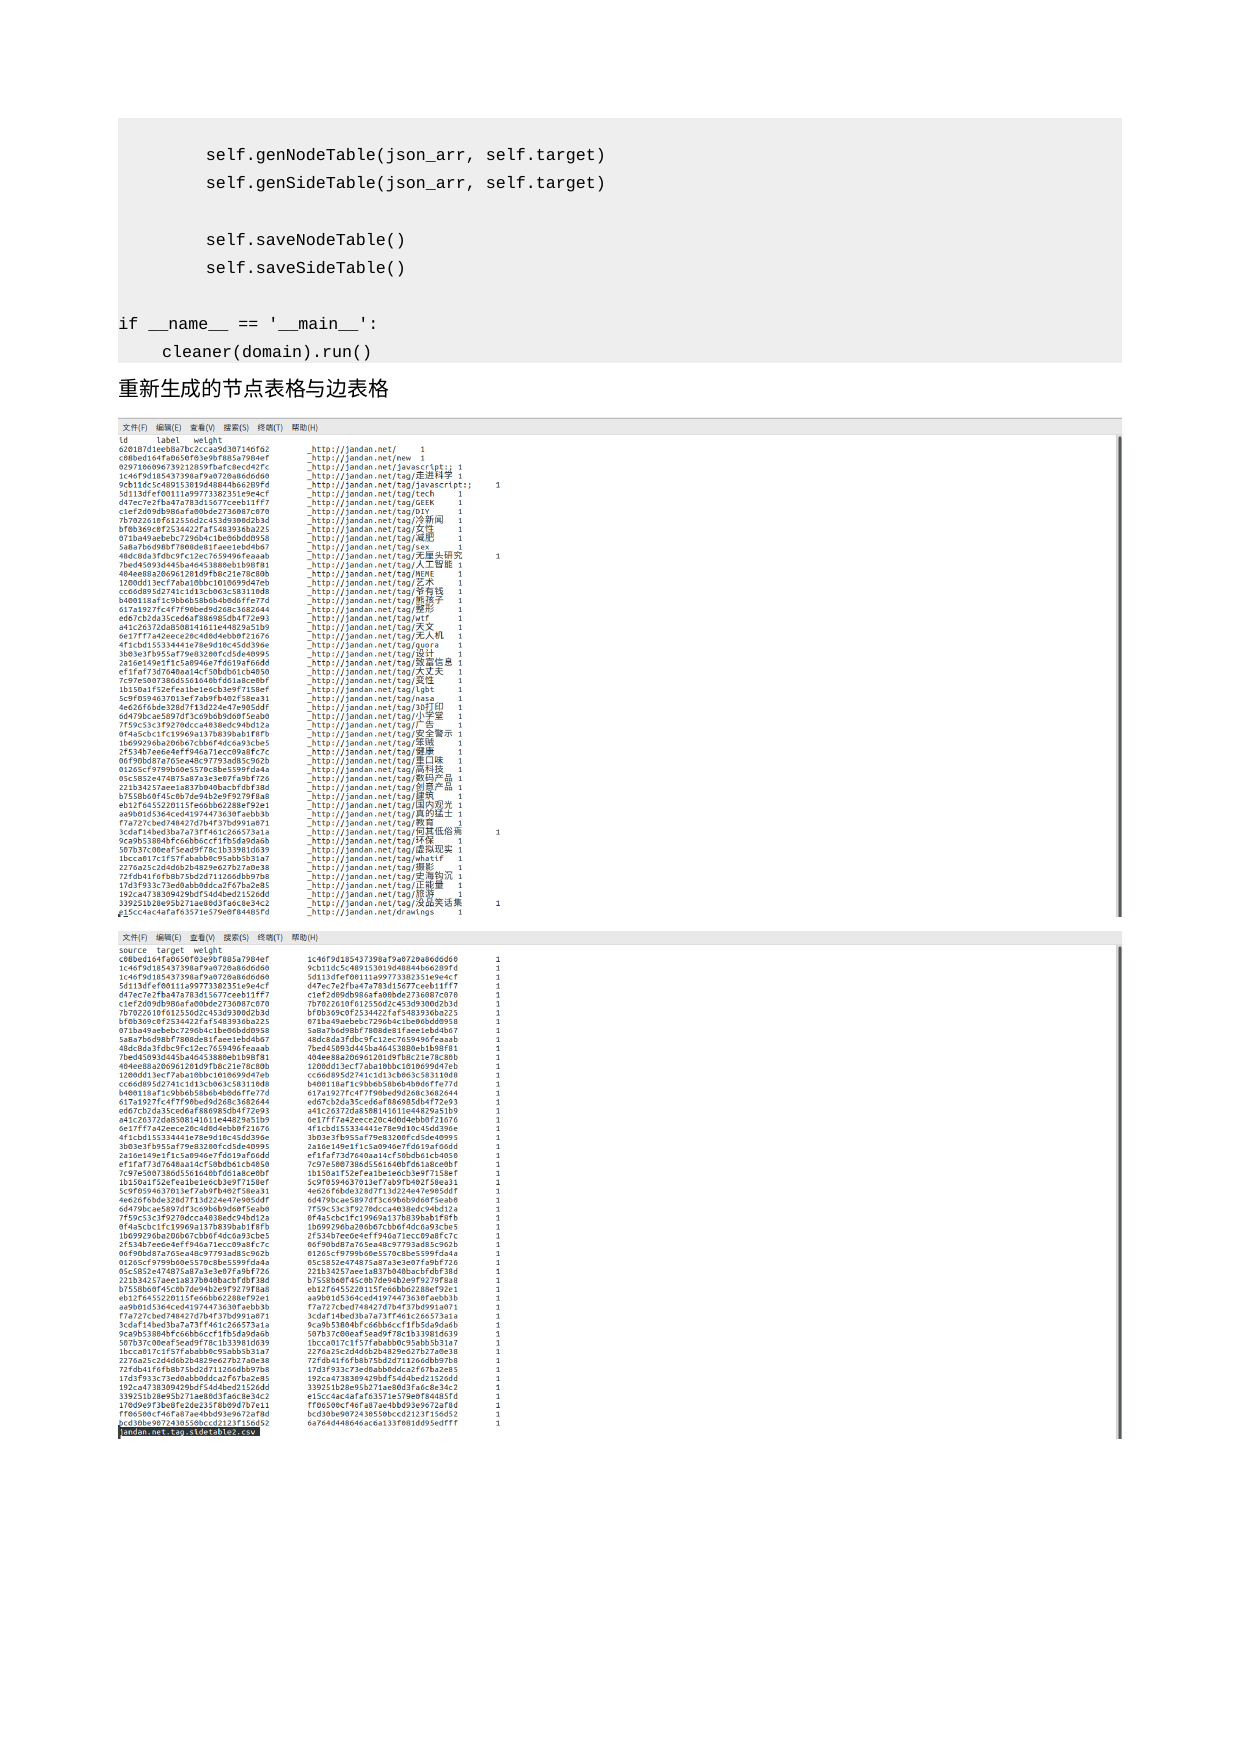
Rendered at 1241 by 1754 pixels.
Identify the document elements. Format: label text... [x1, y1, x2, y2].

text if __name__ == '__main__': [118, 316, 1122, 334]
text self.saveSideTable() [118, 259, 1122, 278]
text self.genNodeTable(json_arr, self.target) [118, 146, 1122, 165]
text self.saveNodeTable() [118, 231, 1122, 250]
text self.genSideTable(json_arr, self.target) [118, 174, 1122, 193]
picture [118, 417, 1123, 917]
picture [118, 931, 1123, 1439]
text cleaner(domain).run() [118, 344, 1122, 363]
text 重新生成的节点表格与边表格 [118, 372, 1122, 402]
